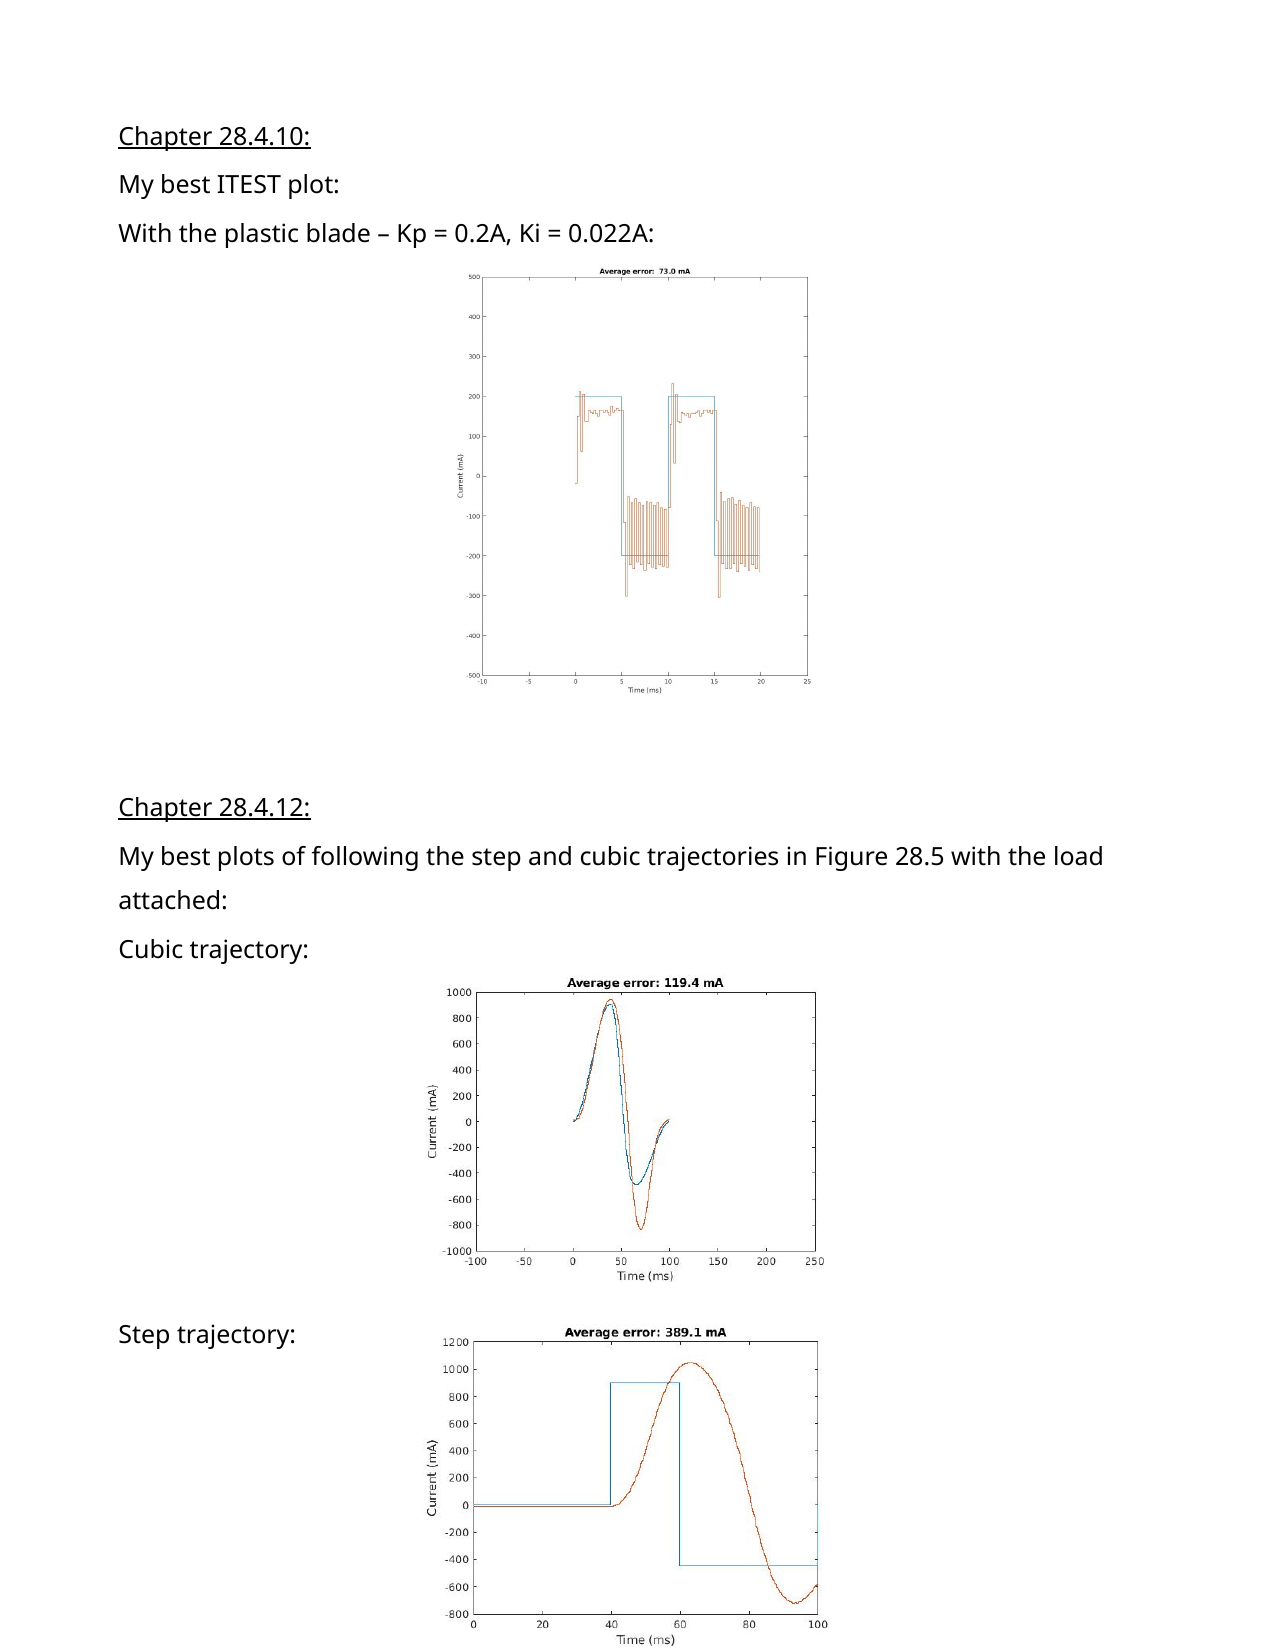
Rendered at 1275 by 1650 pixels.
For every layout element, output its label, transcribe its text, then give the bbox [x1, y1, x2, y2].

list Step trajectory: [118, 1317, 415, 1351]
list [860, 1317, 1157, 1351]
picture [415, 1317, 860, 1650]
text Chapter 28.4.10: [118, 118, 1157, 152]
text Chapter 28.4.12: [118, 789, 1157, 824]
list My best ITEST plot: [118, 167, 1157, 201]
picture [428, 254, 847, 704]
list Cubic trajectory: [118, 932, 1157, 966]
list My best plots of following the step and cubic trajectories in Figure 28.5 with the load attached: [118, 838, 1157, 917]
list With the plastic blade – Kp = 0.2A, Ki = 0.022A: [118, 216, 1157, 250]
picture [419, 968, 856, 1285]
